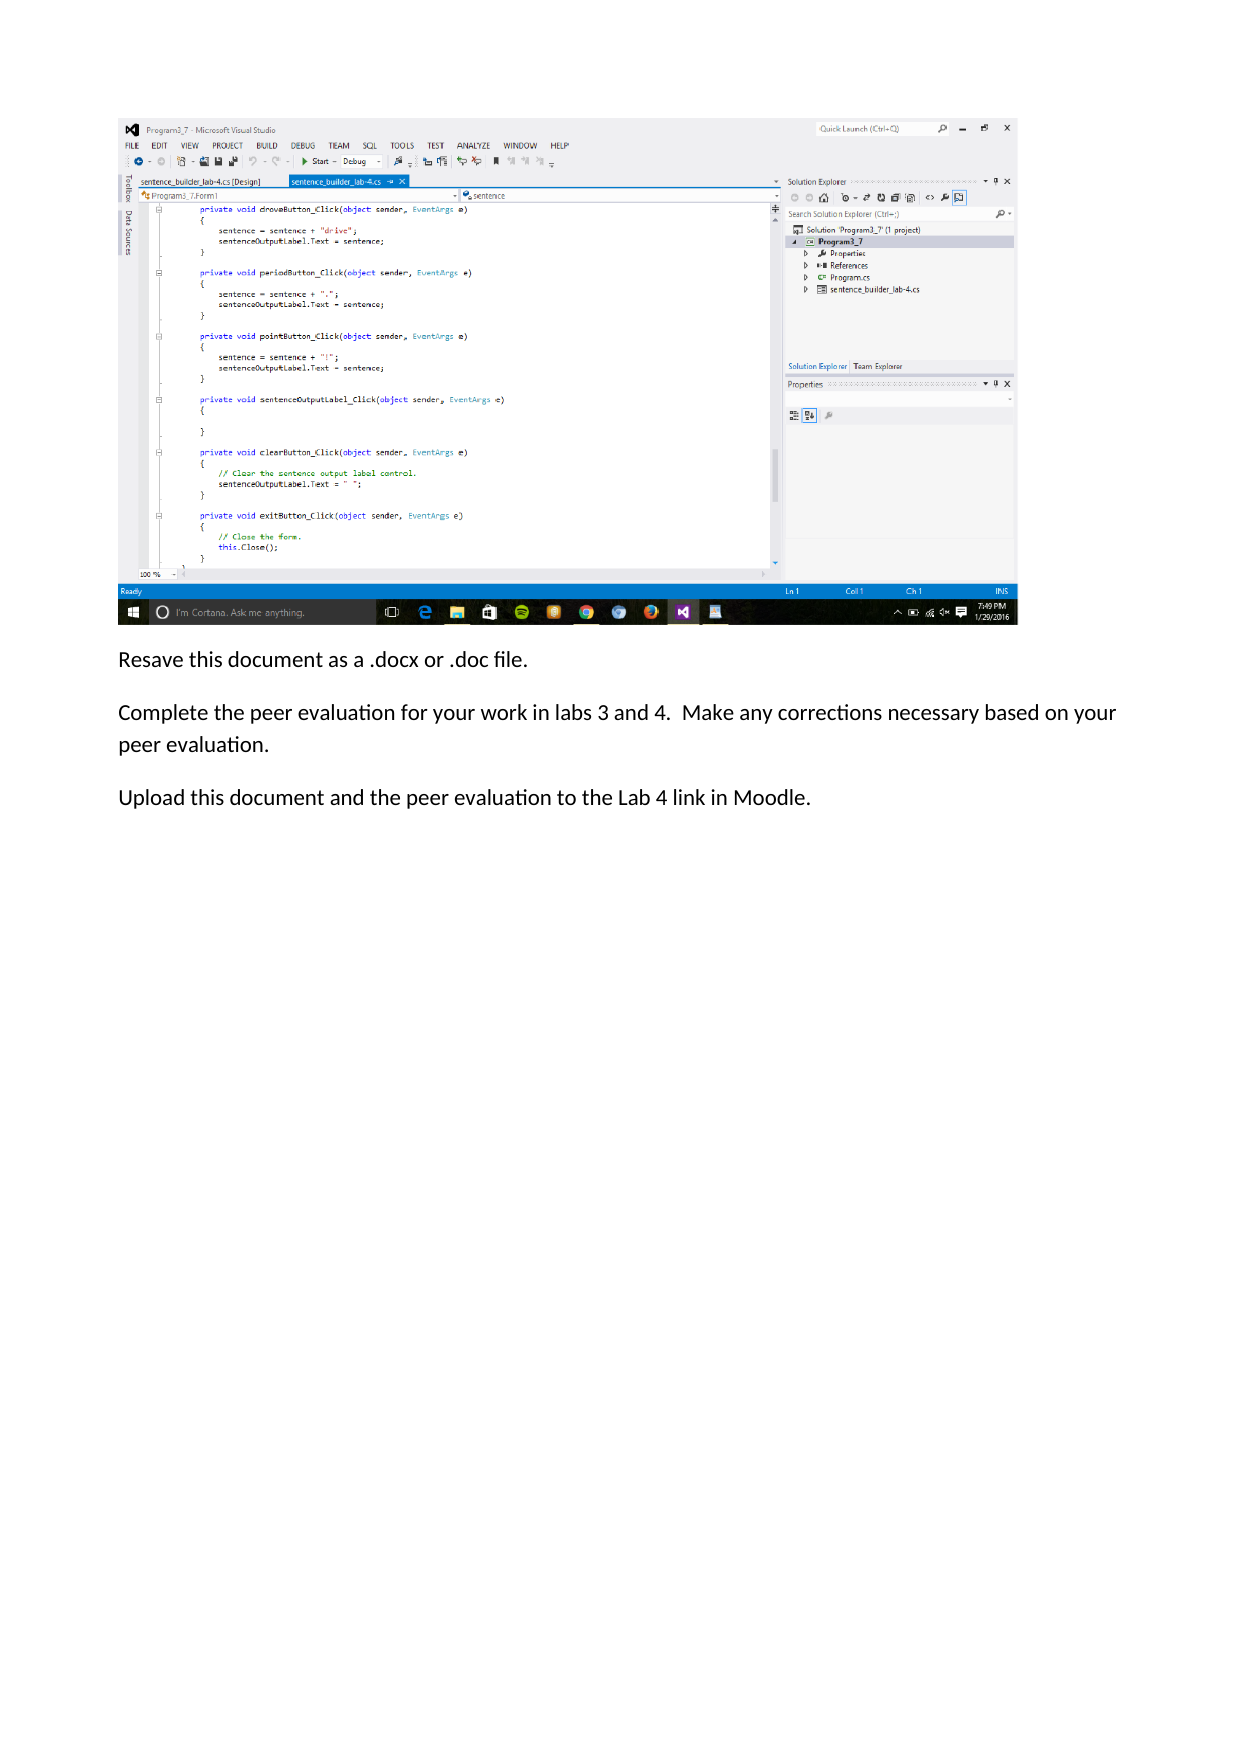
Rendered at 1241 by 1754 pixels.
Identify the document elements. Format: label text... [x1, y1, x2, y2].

text Complete the peer evaluation for your work in labs 3 and 4. Make any corrections necessary based on your peer evaluation. [118, 698, 1122, 758]
text Upload this document and the peer evaluation to the Lab 4 link in Moodle. [118, 783, 1122, 811]
text Resave this document as a .docx or .doc file. [118, 645, 1122, 673]
